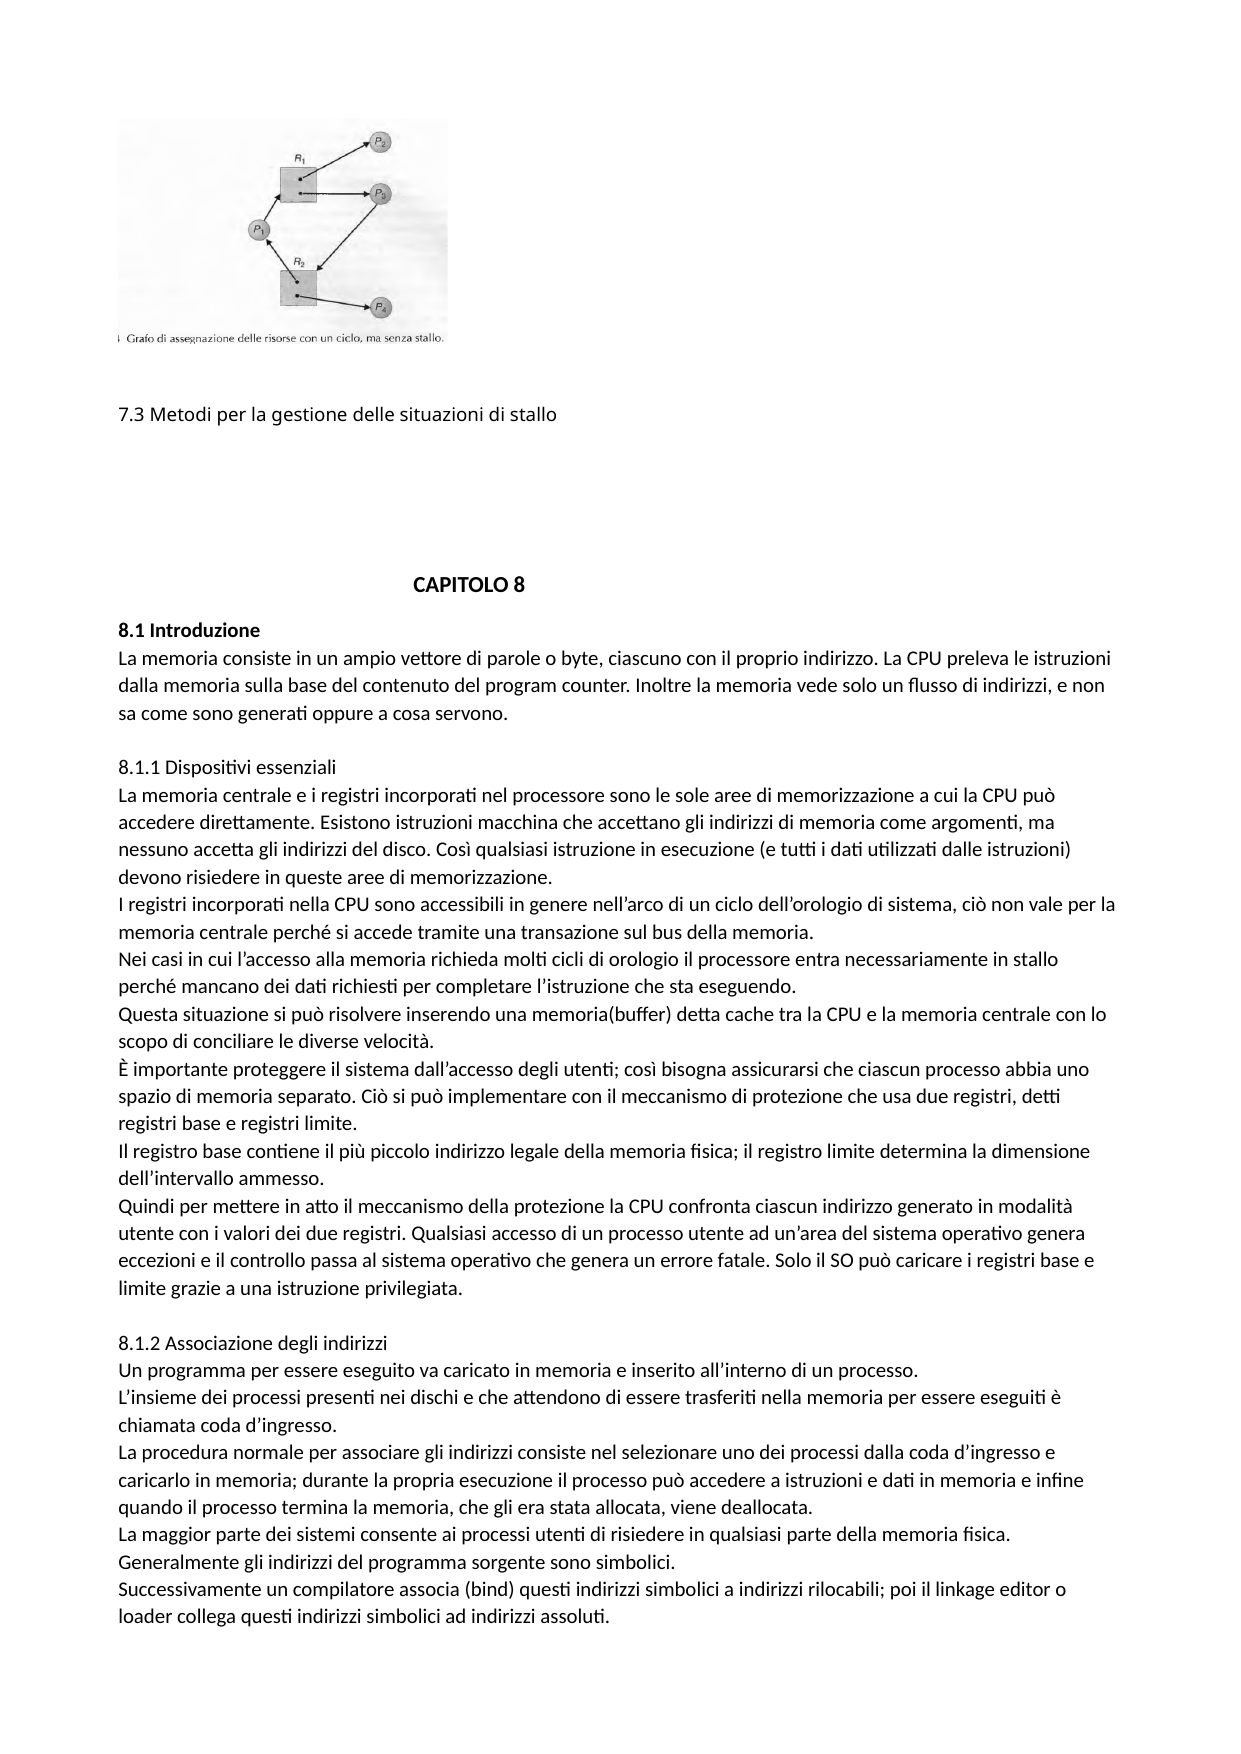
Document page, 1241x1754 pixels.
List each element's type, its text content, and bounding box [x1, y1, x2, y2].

text La memoria centrale e i registri incorporati nel processore sono le sole aree di memorizzazione a cui la CPU può accedere direttamente. Esistono istruzioni macchina che accettano gli indirizzi di memoria come argomenti, ma nessuno accetta gli indirizzi del disco. Così qualsiasi istruzione in esecuzione (e tutti i dati utilizzati dalle istruzioni) devono risiedere in queste aree di memorizzazione. [118, 782, 1122, 889]
text 8.1 Introduzione [118, 617, 1122, 643]
text Il registro base contiene il più piccolo indirizzo legale della memoria fisica; il registro limite determina la dimensione dell’intervallo ammesso. [118, 1138, 1122, 1191]
text L’insieme dei processi presenti nei dischi e che attendono di essere trasferiti nella memoria per essere eseguiti è chiamata coda d’ingresso. [118, 1384, 1122, 1437]
text Nei casi in cui l’accesso alla memoria richieda molti cicli di orologio il processore entra necessariamente in stallo perché mancano dei dati richiesti per completare l’istruzione che sta eseguendo. [118, 946, 1122, 999]
text La procedura normale per associare gli indirizzi consiste nel selezionare uno dei processi dalla coda d’ingresso e caricarlo in memoria; durante la propria esecuzione il processo può accedere a istruzioni e dati in memoria e infine quando il processo termina la memoria, che gli era stata allocata, viene deallocata. [118, 1439, 1122, 1519]
text 8.1.1 Dispositivi essenziali [118, 754, 1122, 780]
text CAPITOLO 8 [118, 571, 1122, 599]
text Generalmente gli indirizzi del programma sorgente sono simbolici. [118, 1549, 1122, 1574]
text Un programma per essere eseguito va caricato in memoria e inserito all’interno di un processo. [118, 1357, 1122, 1383]
text La memoria consiste in un ampio vettore di parole o byte, ciascuno con il proprio indirizzo. La CPU preleva le istruzioni dalla memoria sulla base del contenuto del program counter. Inoltre la memoria vede solo un flusso di indirizzi, e non sa come sono generati oppure a cosa servono. [118, 645, 1122, 725]
text 7.3 Metodi per la gestione delle situazioni di stallo [118, 401, 583, 427]
text I registri incorporati nella CPU sono accessibili in genere nell’arco di un ciclo dell’orologio di sistema, ciò non vale per la memoria centrale perché si accede tramite una transazione sul bus della memoria. [118, 891, 1122, 944]
text Successivamente un compilatore associa (bind) questi indirizzi simbolici a indirizzi rilocabili; poi il linkage editor o loader collega questi indirizzi simbolici ad indirizzi assoluti. [118, 1576, 1122, 1629]
text Quindi per mettere in atto il meccanismo della protezione la CPU confronta ciascun indirizzo generato in modalità utente con i valori dei due registri. Qualsiasi accesso di un processo utente ad un’area del sistema operativo genera eccezioni e il controllo passa al sistema operativo che genera un errore fatale. Solo il SO può caricare i registri base e limite grazie a una istruzione privilegiata. [118, 1193, 1122, 1300]
text Questa situazione si può risolvere inserendo una memoria(buffer) detta cache tra la CPU e la memoria centrale con lo scopo di conciliare le diverse velocità. [118, 1001, 1122, 1054]
text 8.1.2 Associazione degli indirizzi [118, 1330, 1122, 1355]
picture [118, 118, 448, 344]
text La maggior parte dei sistemi consente ai processi utenti di risiedere in qualsiasi parte della memoria fisica. [118, 1522, 1122, 1547]
text È importante proteggere il sistema dall’accesso degli utenti; così bisogna assicurarsi che ciascun processo abbia uno spazio di memoria separato. Ciò si può implementare con il meccanismo di protezione che usa due registri, detti registri base e registri limite. [118, 1056, 1122, 1136]
